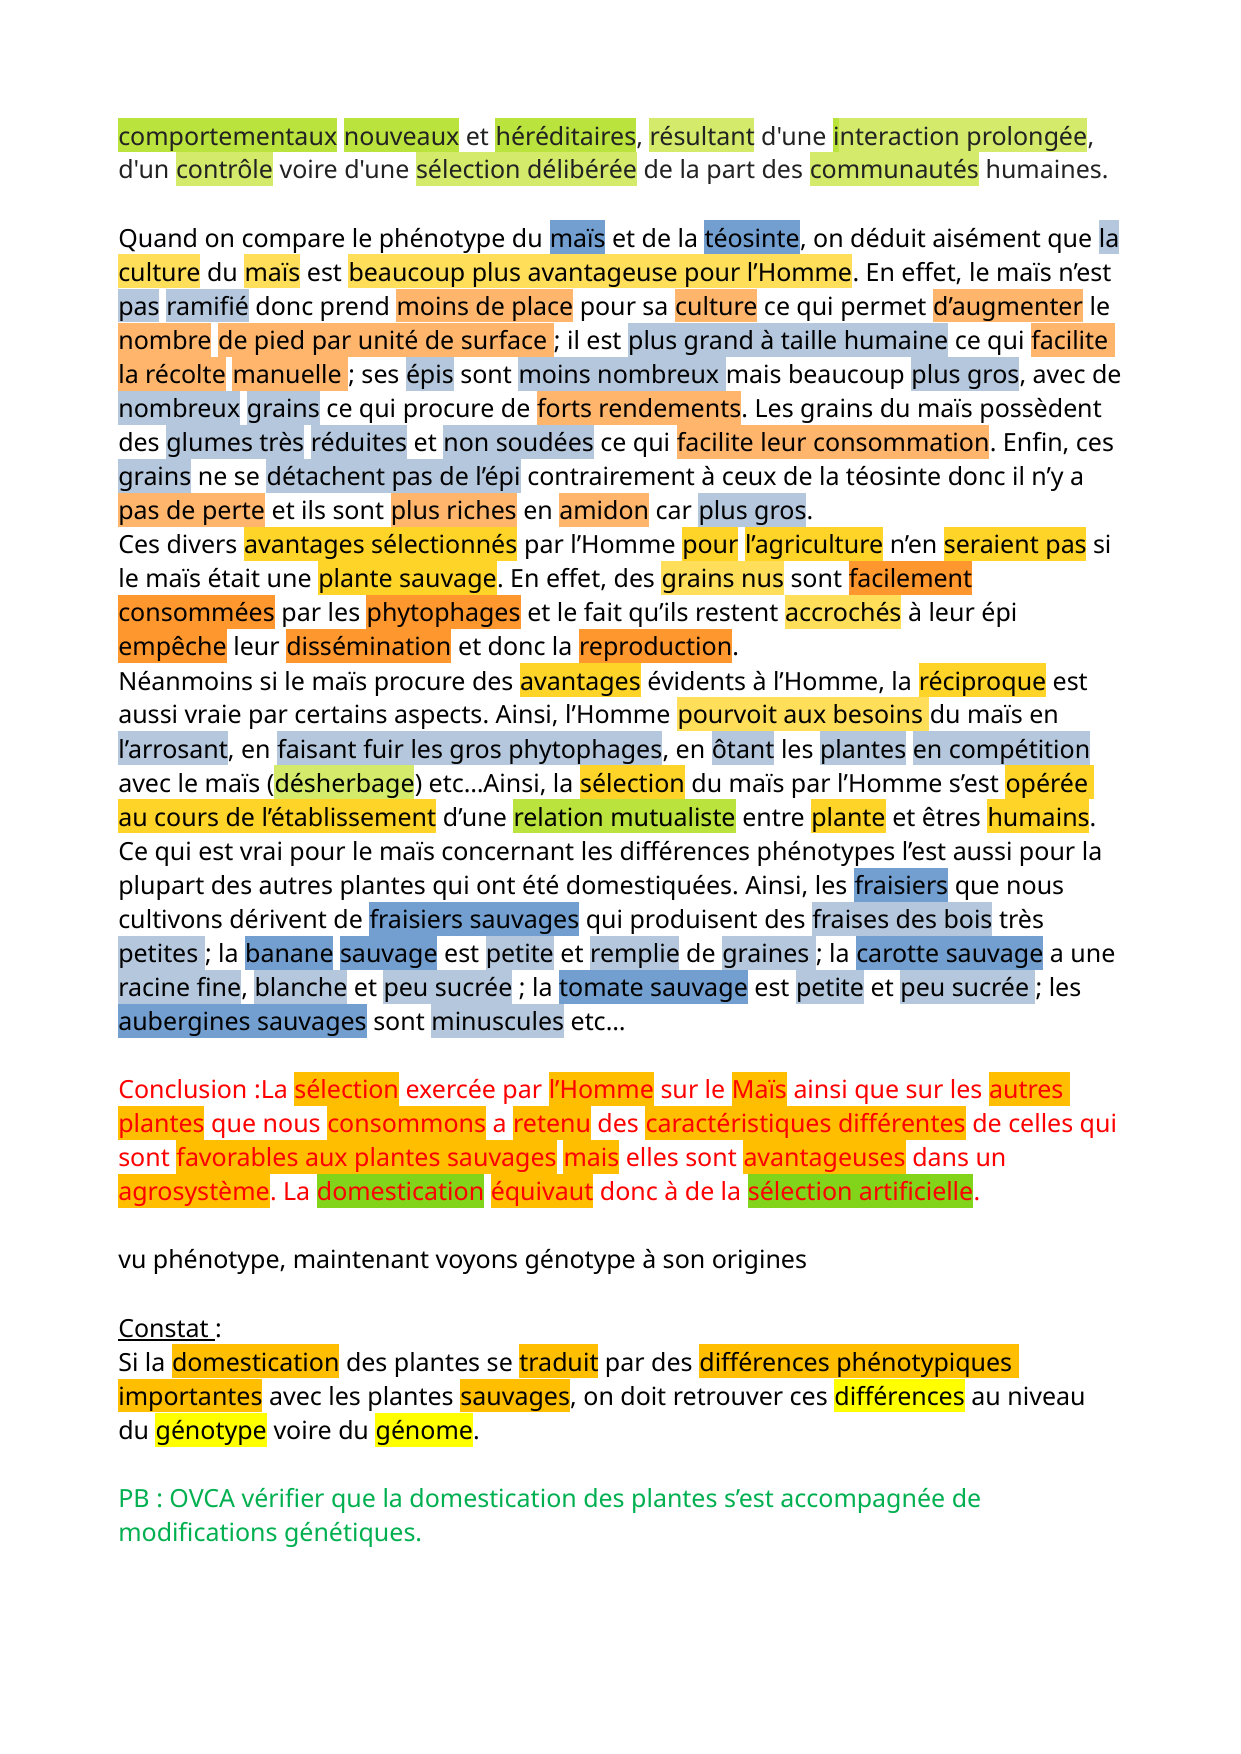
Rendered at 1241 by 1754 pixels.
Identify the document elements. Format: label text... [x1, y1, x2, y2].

text Quand on compare le phénotype du maïs et de la téosinte, on déduit aisément que la culture du maïs est beaucoup plus avantageuse pour l’Homme. En effet, le maïs n’est pas ramifié donc prend moins de place pour sa culture ce qui permet d’augmenter le nombre de pied par unité de surface ; il est plus grand à taille humaine ce qui facilite la récolte manuelle ; ses épis sont moins nombreux mais beaucoup plus gros, avec de nombreux grains ce qui procure de forts rendements. Les grains du maïs possèdent des glumes très réduites et non soudées ce qui facilite leur consommation. Enfin, ces grains ne se détachent pas de l’épi contrairement à ceux de la téosinte donc il n’y a pas de perte et ils sont plus riches en amidon car plus gros. [118, 220, 1122, 527]
text Constat : [118, 1310, 1122, 1344]
text Ce qui est vrai pour le maïs concernant les différences phénotypes l’est aussi pour la plupart des autres plantes qui ont été domestiquées. Ainsi, les fraisiers que nous cultivons dérivent de fraisiers sauvages qui produisent des fraises des bois très petites ; la banane sauvage est petite et remplie de graines ; la carotte sauvage a une racine fine, blanche et peu sucrée ; la tomate sauvage est petite et peu sucrée ; les aubergines sauvages sont minuscules etc… [118, 833, 1122, 1038]
list PB : OVCA vérifier que la domestication des plantes s’est accompagnée de modifications génétiques. [118, 1481, 1122, 1549]
text Ces divers avantages sélectionnés par l’Homme pour l’agriculture n’en seraient pas si le maïs était une plante sauvage. En effet, des grains nus sont facilement consommées par les phytophages et le fait qu’ils restent accrochés à leur épi empêche leur dissémination et donc la reproduction. [118, 527, 1122, 663]
text comportementaux nouveaux et héréditaires, résultant d'une interaction prolongée, d'un contrôle voire d'une sélection délibérée de la part des communautés humaines. [118, 118, 1122, 186]
text vu phénotype, maintenant voyons génotype à son origines [118, 1242, 1122, 1276]
text Néanmoins si le maïs procure des avantages évidents à l’Homme, la réciproque est aussi vraie par certains aspects. Ainsi, l’Homme pourvoit aux besoins du maïs en l’arrosant, en faisant fuir les gros phytophages, en ôtant les plantes en compétition avec le maïs (désherbage) etc…Ainsi, la sélection du maïs par l’Homme s’est opérée au cours de l’établissement d’une relation mutualiste entre plante et êtres humains. [118, 663, 1122, 833]
text Conclusion :La sélection exercée par l’Homme sur le Maïs ainsi que sur les autres plantes que nous consommons a retenu des caractéristiques différentes de celles qui sont favorables aux plantes sauvages mais elles sont avantageuses dans un agrosystème. La domestication équivaut donc à de la sélection artificielle. [118, 1072, 1122, 1208]
text Si la domestication des plantes se traduit par des différences phénotypiques importantes avec les plantes sauvages, on doit retrouver ces différences au niveau du génotype voire du génome. [118, 1344, 1122, 1447]
